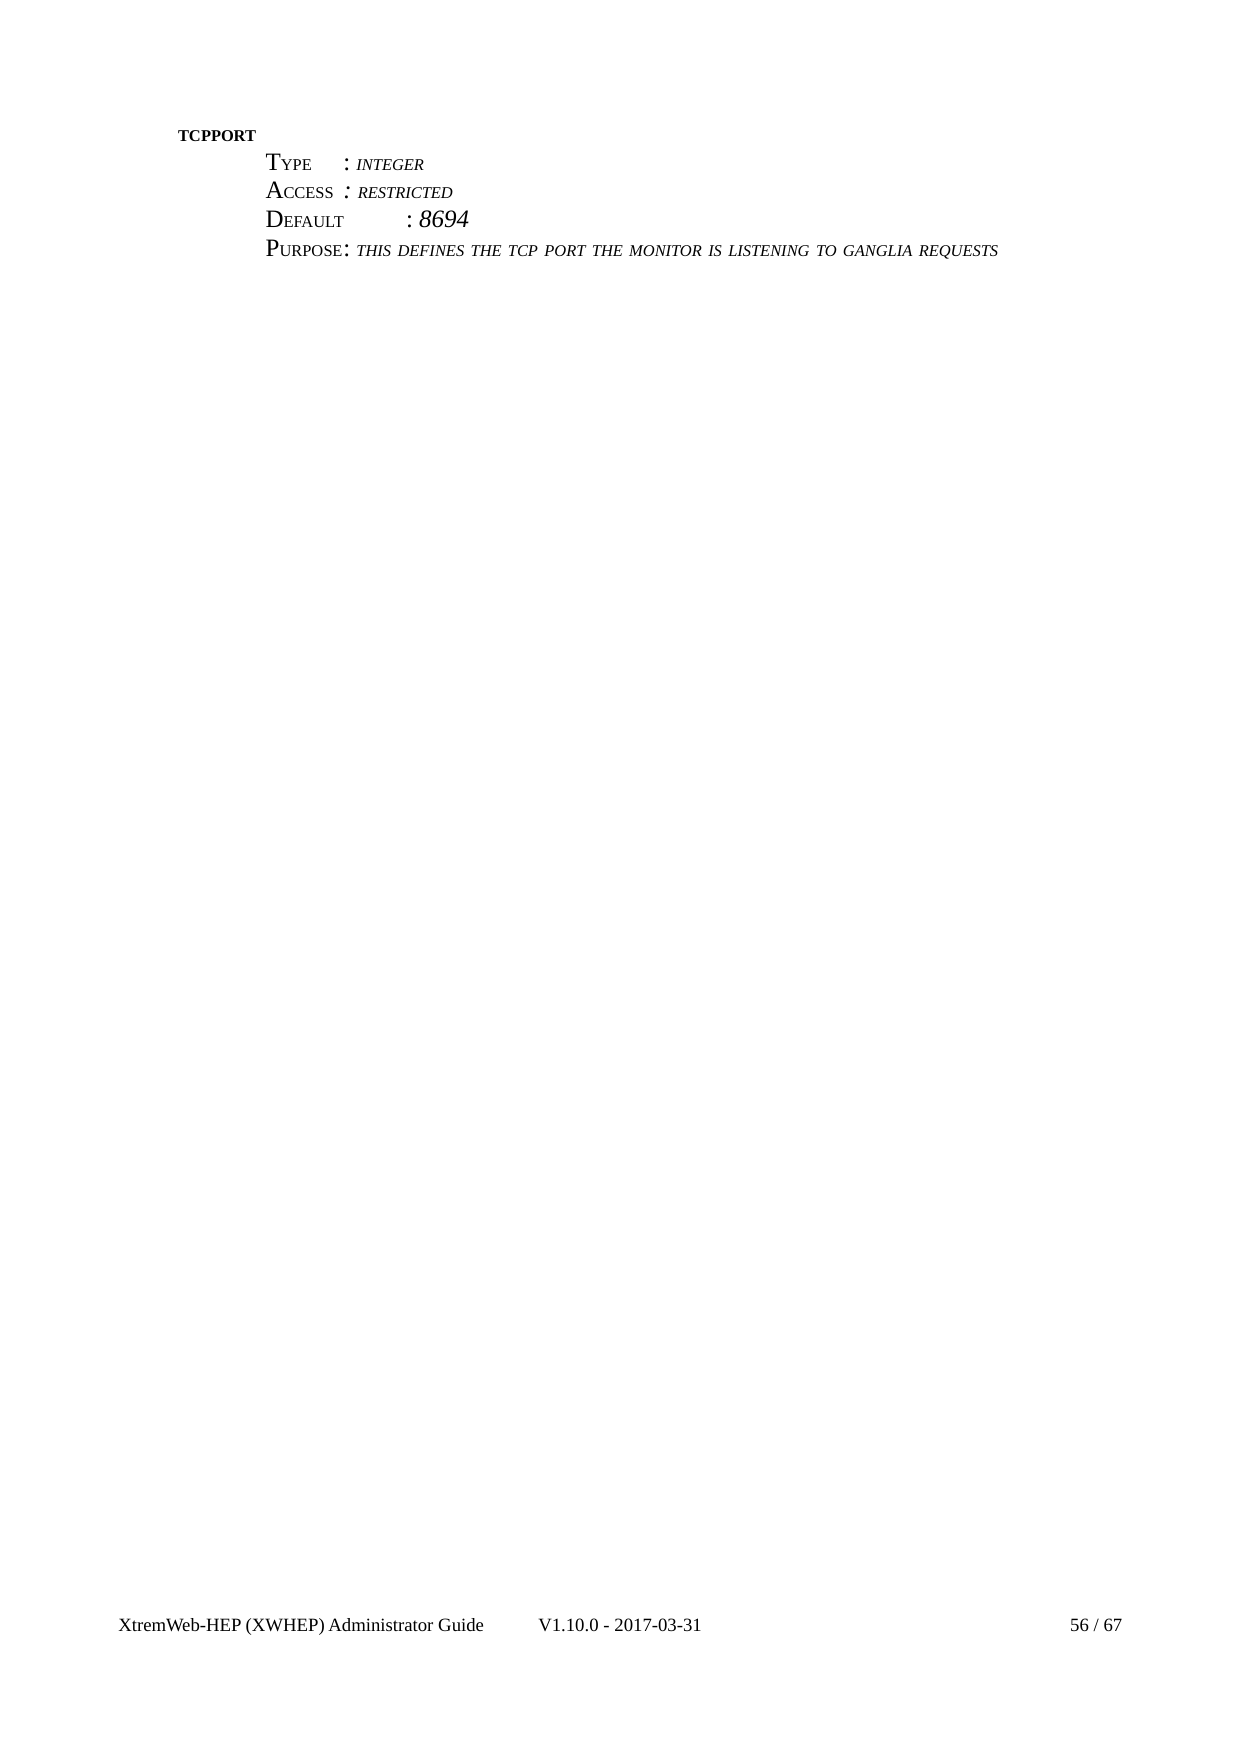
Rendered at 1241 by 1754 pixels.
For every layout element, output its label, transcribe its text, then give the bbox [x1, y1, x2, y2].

text Purpose : this defines the tcp port the monitor is listening to ganglia requests [265, 233, 1122, 262]
text Type : integer [265, 147, 1122, 176]
text Access : restricted [265, 176, 1122, 204]
text Default : 8694 [265, 204, 1122, 233]
text tcpport [178, 118, 1122, 147]
